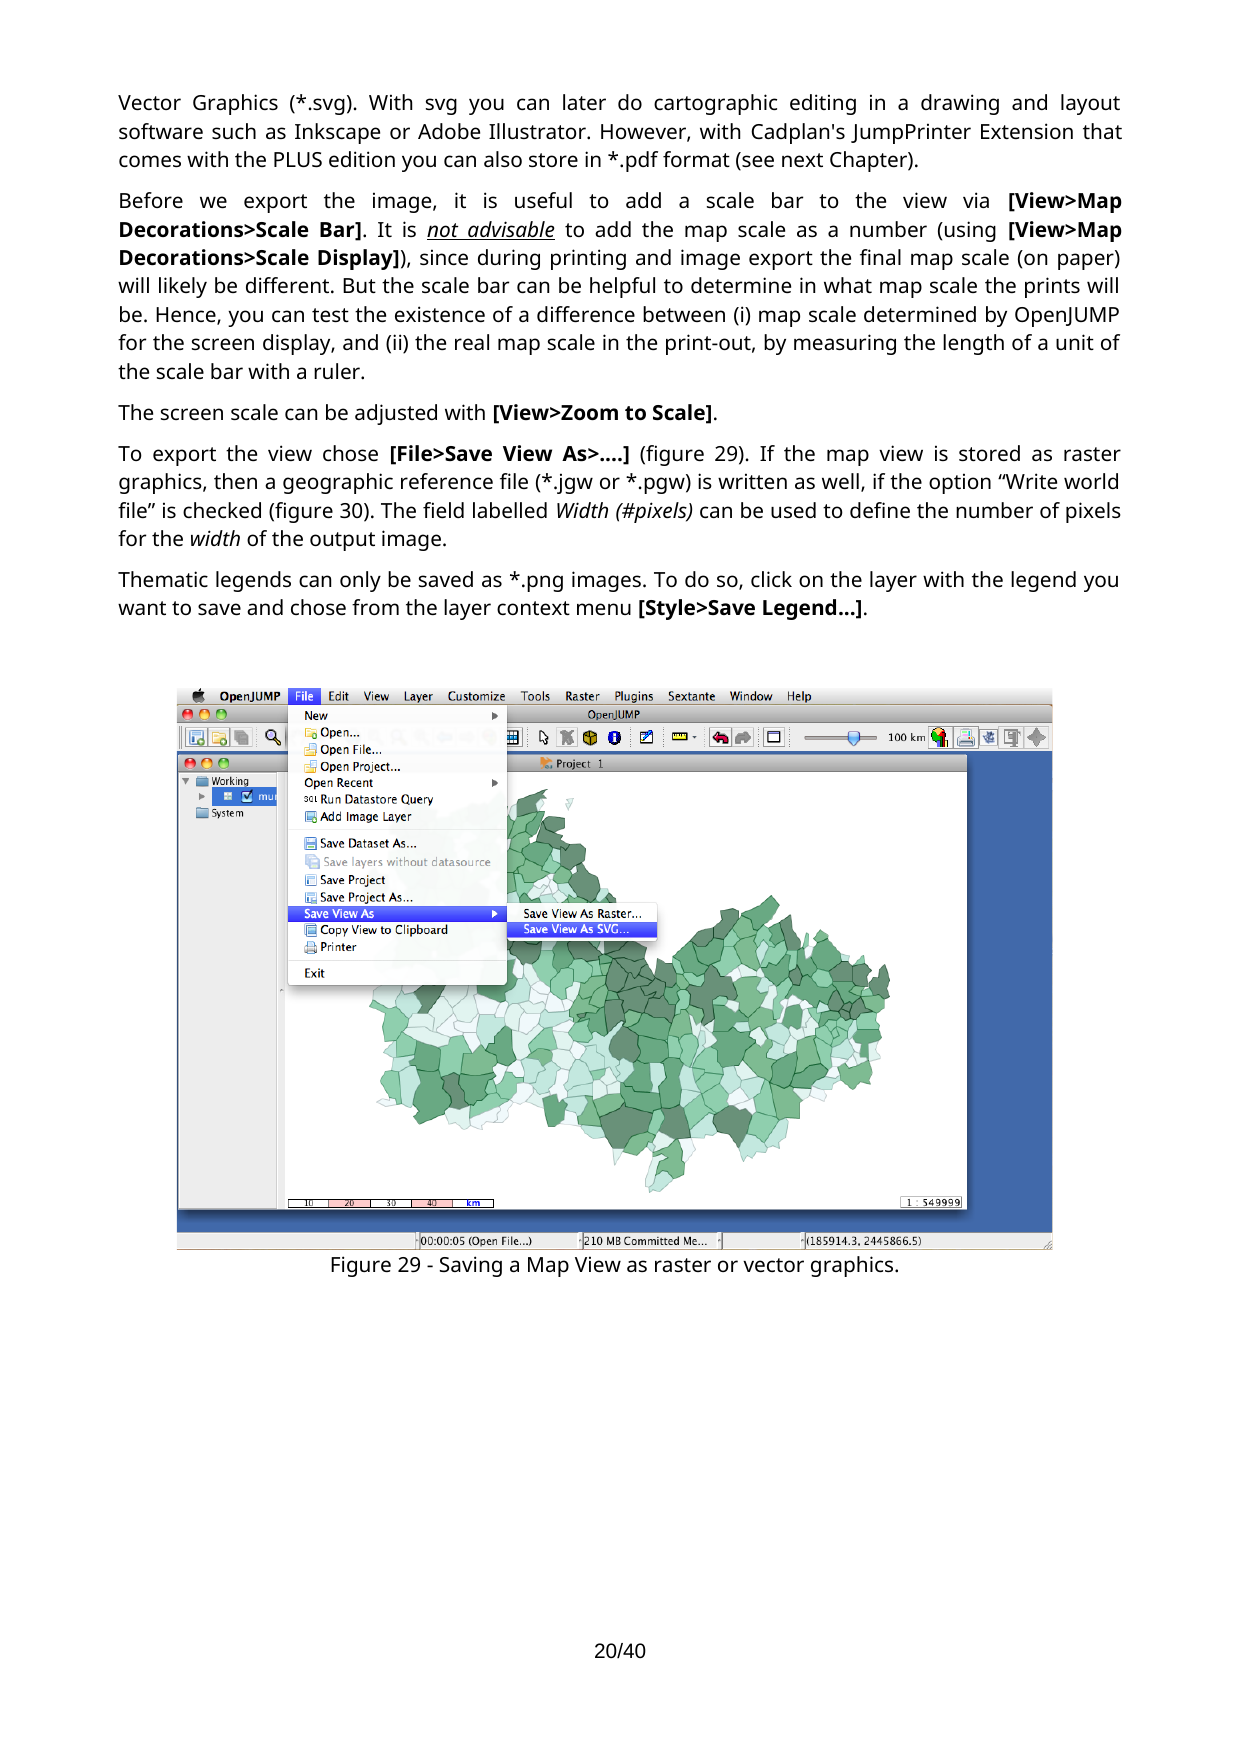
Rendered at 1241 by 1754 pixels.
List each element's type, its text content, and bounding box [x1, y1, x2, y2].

text Figure 29 - Saving a Map View as raster or vector graphics. [154, 701, 1075, 1278]
text Before we export the image, it is useful to add a scale bar to the view via [View>Map Decorations>Scale Bar]. It is not advisable to add the map scale as a number (using [View>Map Decorations>Scale Display]), since during printing and image export the final map scale (on paper) will likely be different. But the scale bar can be helpful to determine in what map scale the prints will be. Hence, you can test the existence of a difference between (i) map scale determined by OpenJUMP for the screen display, and (ii) the real map scale in the print-out, by measuring the length of a unit of the scale bar with a ruler. [118, 186, 1122, 385]
text To export the view chose [File>Save View As>....] (figure 29). If the map view is stored as raster graphics, then a geographic reference file (*.jgw or *.pgw) is written as well, if the option “Write world file” is checked (figure 30). The field labelled Width (#pixels) can be used to define the number of pixels for the width of the output image. [118, 439, 1122, 553]
text The screen scale can be adjusted with [View>Zoom to Scale]. [118, 398, 1122, 426]
text Thematic legends can only be saved as *.png images. To do so, click on the layer with the legend you want to save and chose from the layer context menu [Style>Save Legend...]. [118, 565, 1122, 622]
text Vector Graphics (*.svg). With svg you can later do cartographic editing in a drawing and layout software such as Inkscape or Adobe Illustrator. However, with Cadplan's JumpPrinter Extension that comes with the PLUS edition you can also store in *.pdf format (see next Chapter). [118, 88, 1122, 174]
picture [176, 688, 1053, 1250]
